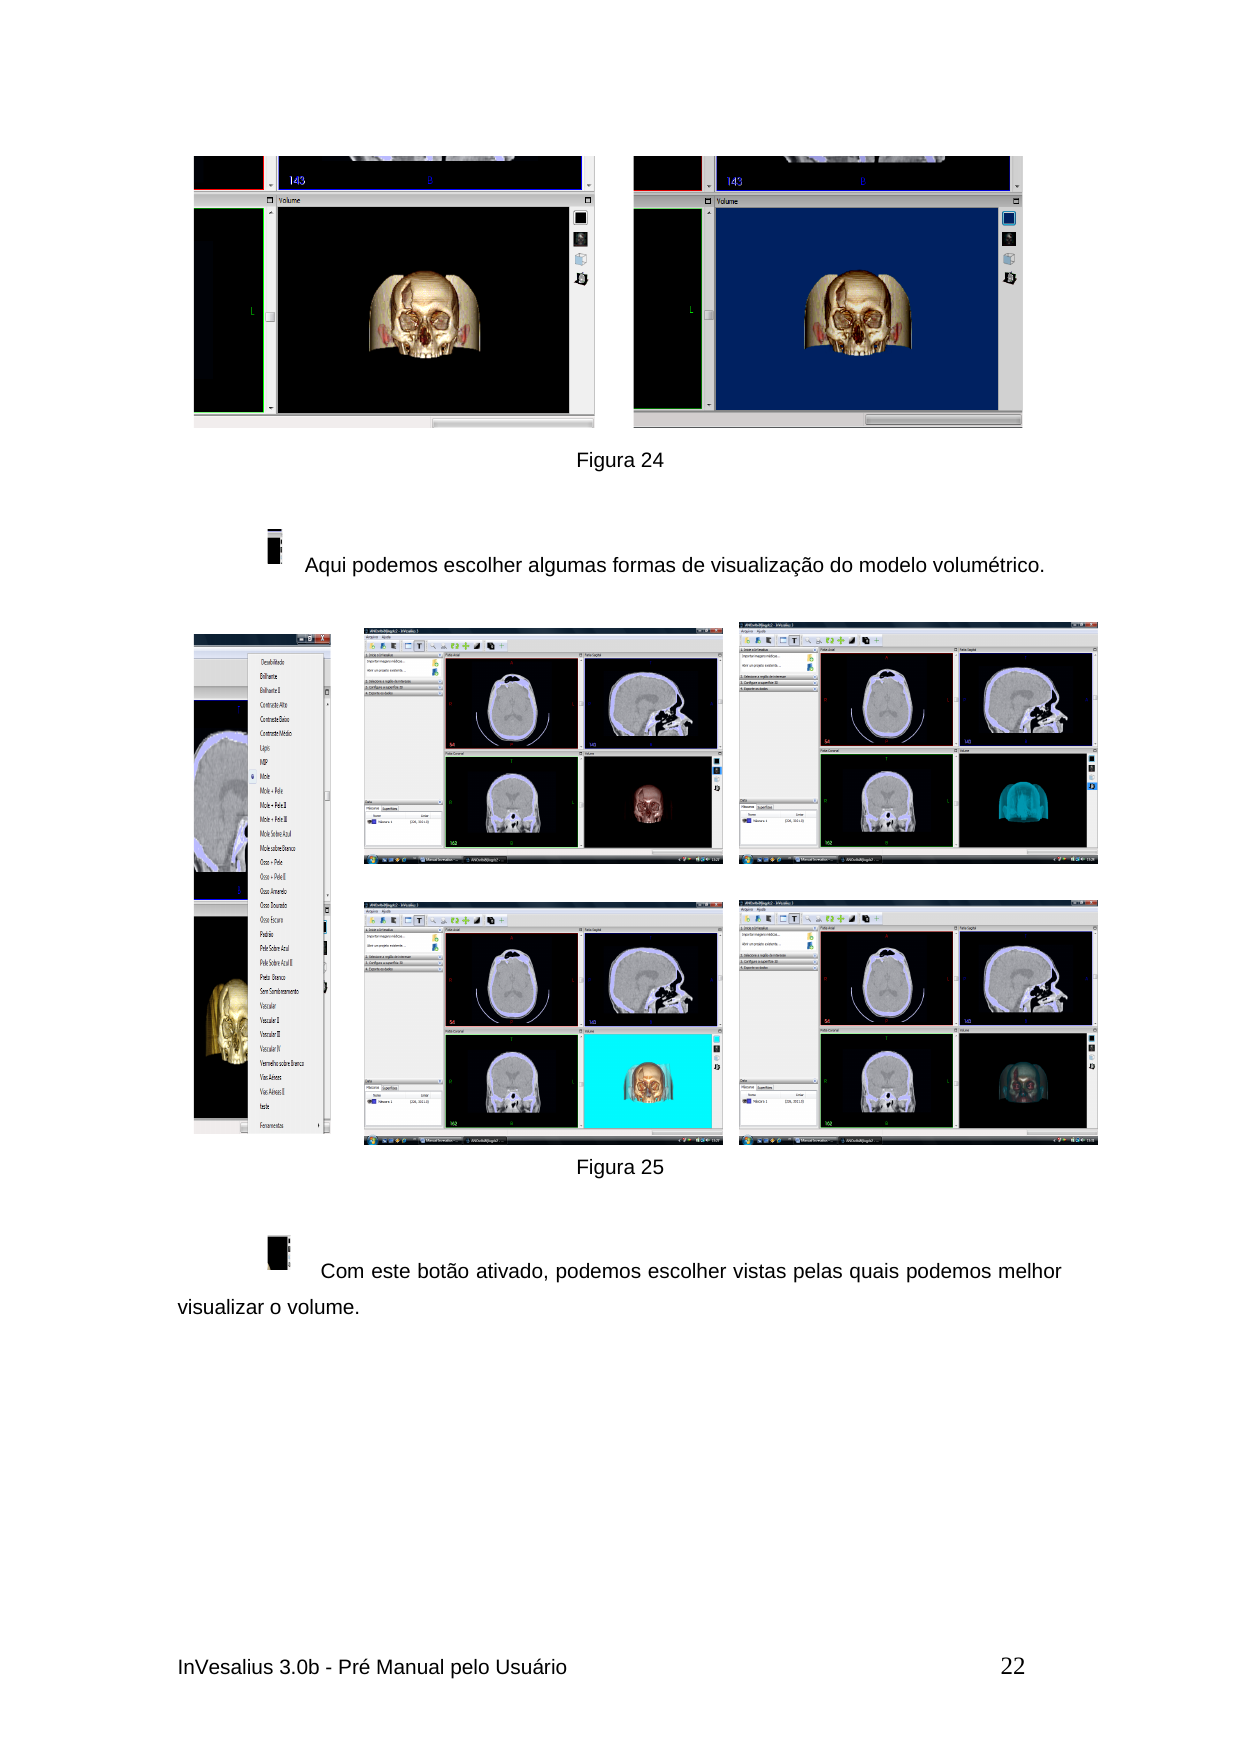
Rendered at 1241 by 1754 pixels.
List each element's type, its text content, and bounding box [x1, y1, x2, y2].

picture [739, 622, 1098, 864]
picture [364, 628, 723, 864]
text Com este botão ativado, podemos escolher vistas pelas quais podemos melhor visualizar o volume. [177, 1226, 1063, 1319]
picture [364, 902, 723, 1145]
text Aqui podemos escolher algumas formas de visualização do modelo volumétrico. [177, 520, 1063, 577]
picture [739, 900, 1098, 1145]
text Figura 25 [177, 1154, 1063, 1178]
text Figura 24 [177, 448, 1063, 472]
